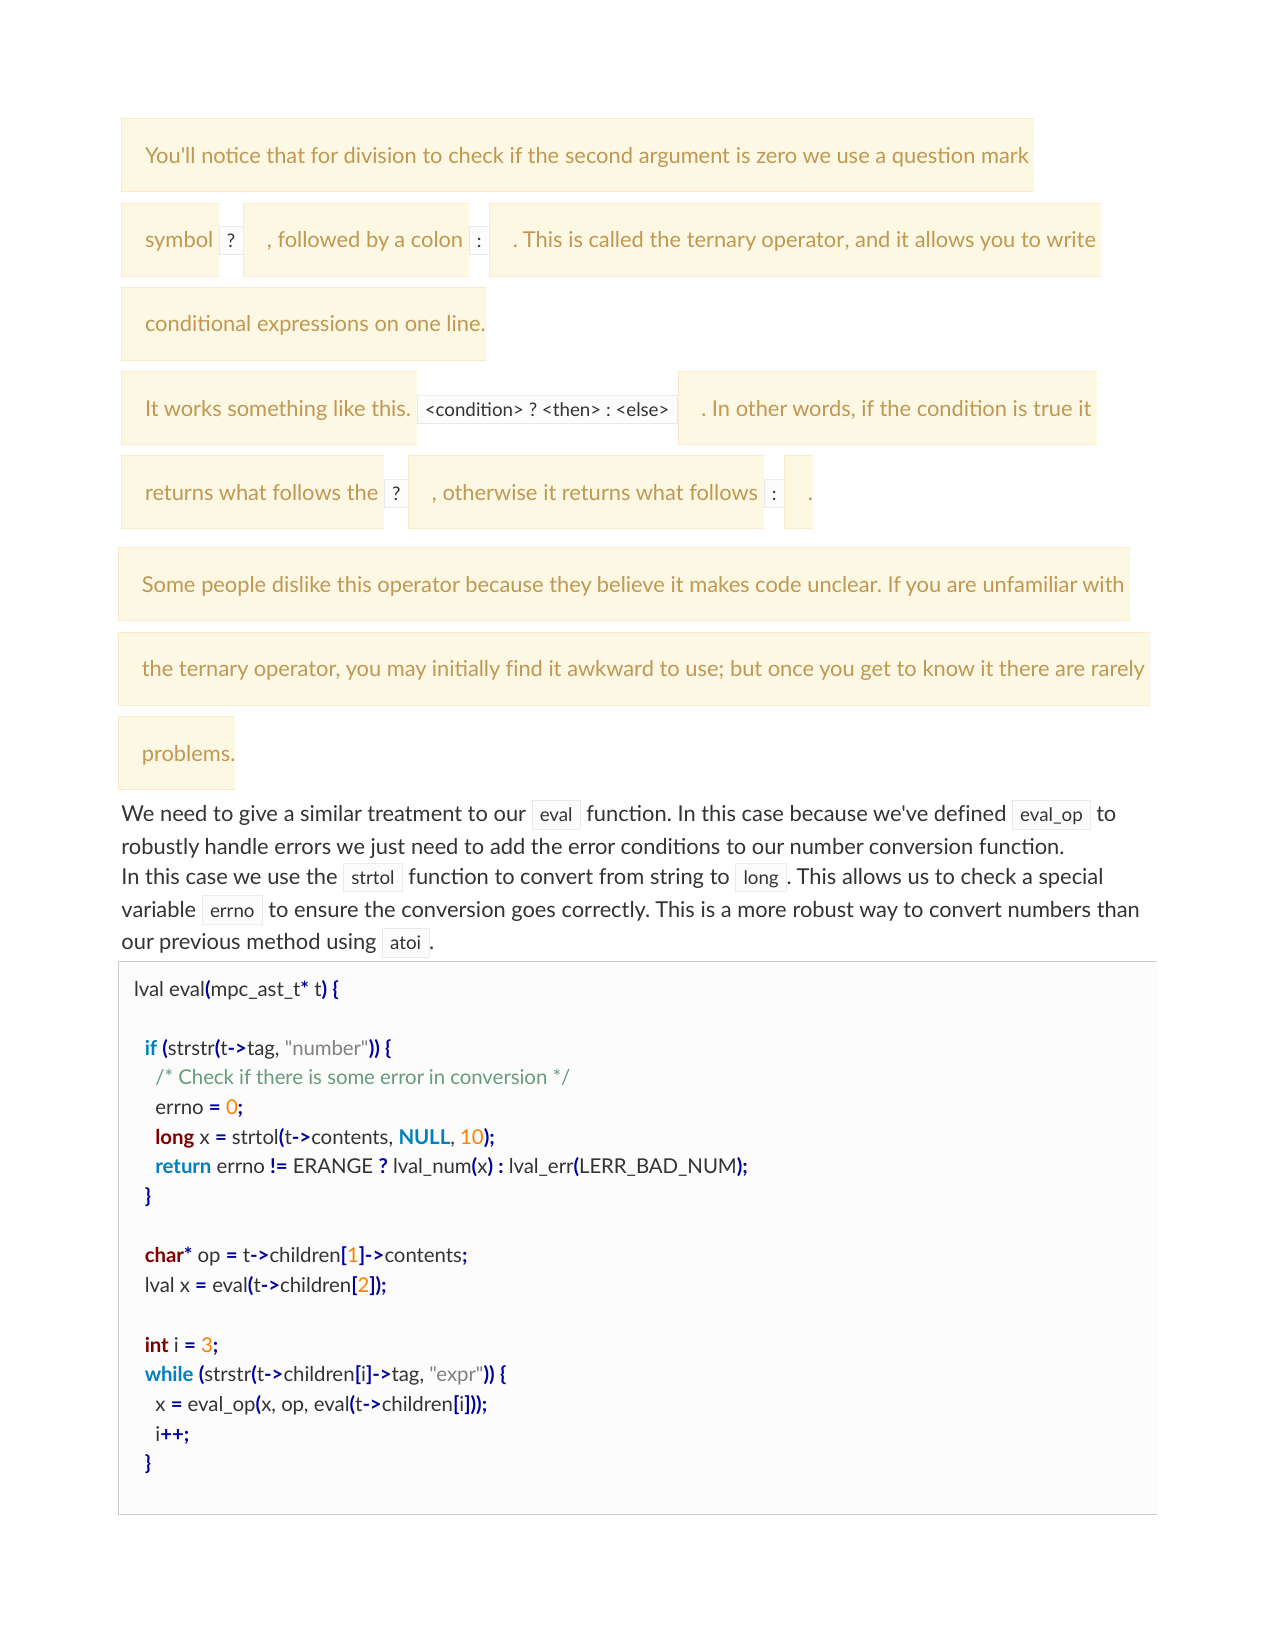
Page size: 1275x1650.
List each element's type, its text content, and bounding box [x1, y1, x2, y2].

text We need to give a similar treatment to our eval function. In this case because we've defined eval_op to robustly handle errors we just need to add the error conditions to our number conversion function. [121, 800, 1154, 859]
text long x = strtol(t->contents, NULL, 10); [119, 1109, 1157, 1139]
text You'll notice that for division to check if the second argument is zero we use a question mark symbol ?, followed by a colon :. This is called the ternary operator, and it allows you to write conditional expressions on one line. [121, 118, 1154, 360]
text x = eval_op(x, op, eval(t->children[i])); [119, 1377, 1157, 1406]
text } [119, 1169, 1157, 1198]
text Some people dislike this operator because they believe it makes code unclear. If you are unfamiliar with the ternary operator, you may initially find it awkward to use; but once you get to know it there are rarely problems. [118, 547, 1157, 789]
text lval eval(mpc_ast_t* t) { [119, 962, 1157, 991]
text /* Check if there is some error in conversion */ [119, 1050, 1157, 1080]
text In this case we use the strtol function to convert from string to long. This allows us to check a special variable errno to ensure the conversion goes correctly. This is a more robust way to convert numbers than our previous method using atoi. [121, 863, 1154, 957]
text char* op = t->children[1]->contents; [119, 1228, 1157, 1258]
text if (strstr(t->tag, "number")) { [119, 1020, 1157, 1050]
text while (strstr(t->children[i]->tag, "expr")) { [119, 1347, 1157, 1377]
text } [119, 1436, 1157, 1466]
text It works something like this. <condition> ? <then> : <else>. In other words, if the condition is true it returns what follows the ?, otherwise it returns what follows :. [121, 371, 1154, 528]
text int i = 3; [119, 1317, 1157, 1347]
text i++; [119, 1406, 1157, 1436]
text lval x = eval(t->children[2]); [119, 1258, 1157, 1288]
text errno = 0; [119, 1080, 1157, 1109]
text return errno != ERANGE ? lval_num(x) : lval_err(LERR_BAD_NUM); [119, 1139, 1157, 1169]
